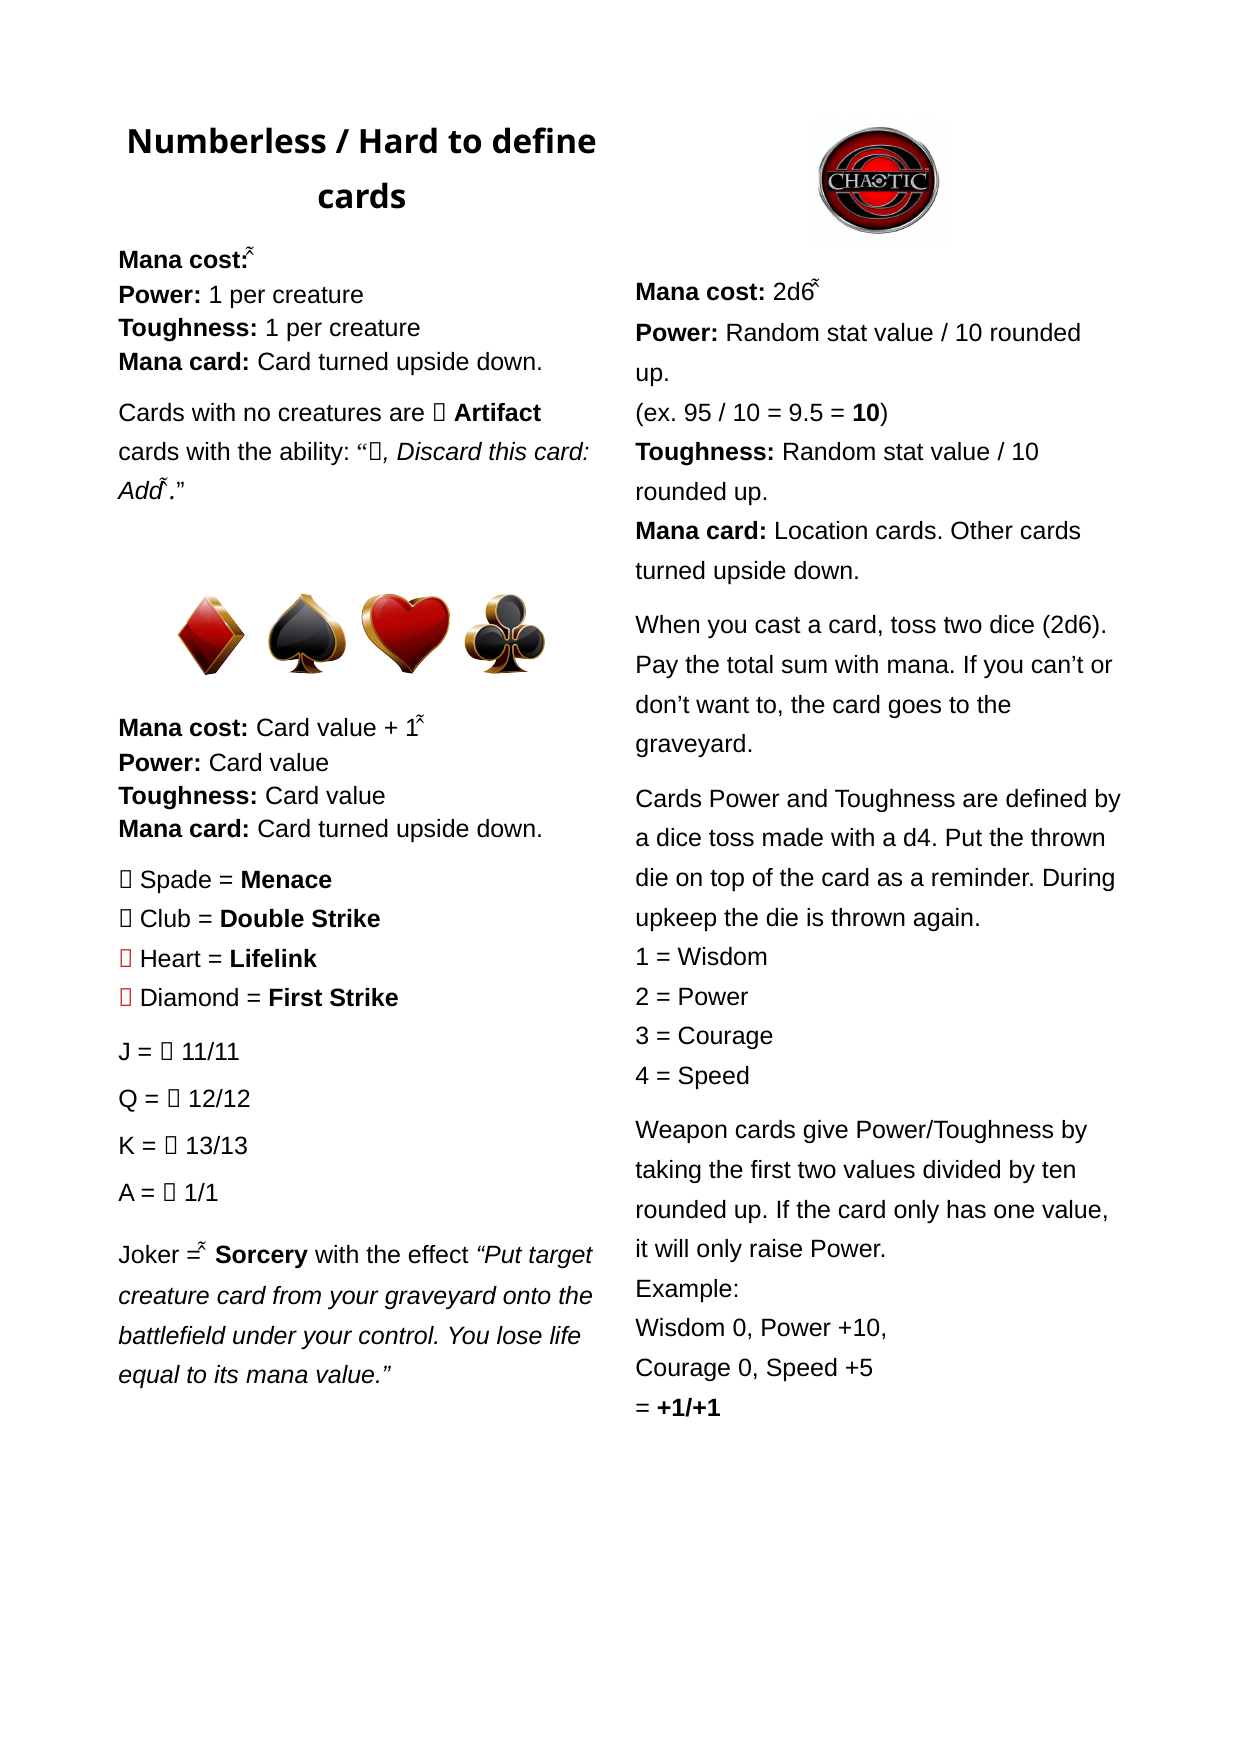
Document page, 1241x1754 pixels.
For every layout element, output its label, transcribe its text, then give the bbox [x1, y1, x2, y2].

text Numberless / Hard to define cards [118, 118, 605, 218]
text Joker =  Sorcery with the effect “Put target creature card from your graveyard onto the battlefield under your control. You lose life equal to its mana value.” [118, 1236, 605, 1389]
text Cards with no creatures are  Artifact cards with the ability: “, Discard this card: Add .” [118, 394, 605, 507]
text Cards Power and Toughness are defined by a dice toss made with a d4. Put the thrown die on top of the card as a reminder. During upkeep the die is thrown again. 1 = Wisdom 2 = Power 3 = Courage 4 = Speed [635, 784, 1122, 1090]
text Mana cost:  Power: 1 per creature Toughness: 1 per creature Mana card: Card turned upside down. [118, 242, 605, 375]
text Mana cost: 2d6  Power: Random stat value / 10 rounded up. (ex. 95 / 10 = 9.5 = 10) Toughness: Random stat value / 10 rounded up. Mana card: Location cards. Other cards turned upside down. [635, 273, 1122, 585]
text When you cast a card, toss two dice (2d6). Pay the total sum with mana. If you can’t or don’t want to, the card goes to the graveyard. [635, 611, 1122, 758]
picture [811, 118, 946, 248]
text  Spade = Menace  Club = Double Strike  Heart = Lifelink  Diamond = First Strike [118, 862, 605, 1013]
picture [169, 575, 554, 682]
text Mana cost: Card value + 1  Power: Card value Toughness: Card value Mana card: Card turned upside down. [118, 709, 605, 843]
text J =  11/11 Q =  12/12 K =  13/13 A =  1/1 [118, 1033, 605, 1208]
text Weapon cards give Power/Toughness by taking the first two values divided by ten rounded up. If the card only has one value, it will only raise Power. Example: Wisdom 0, Power +10, Courage 0, Speed +5 = +1/+1 [635, 1116, 1122, 1421]
